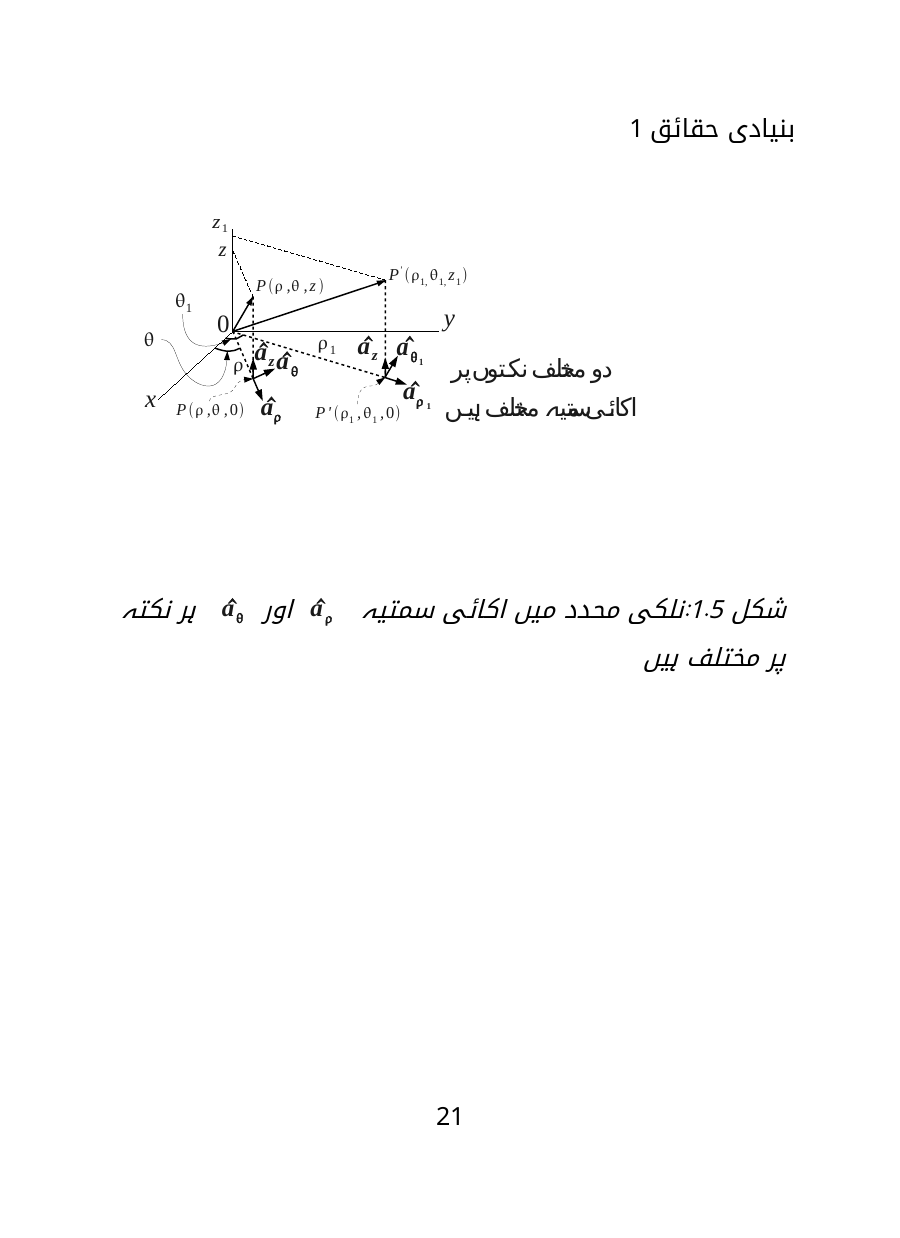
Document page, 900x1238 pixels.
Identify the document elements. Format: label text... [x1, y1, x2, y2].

text شکل 1.5:نلکی محدد میں اکائی سمتیہ اور ہر نکتہ پر مختلف ہیں [114, 195, 786, 682]
